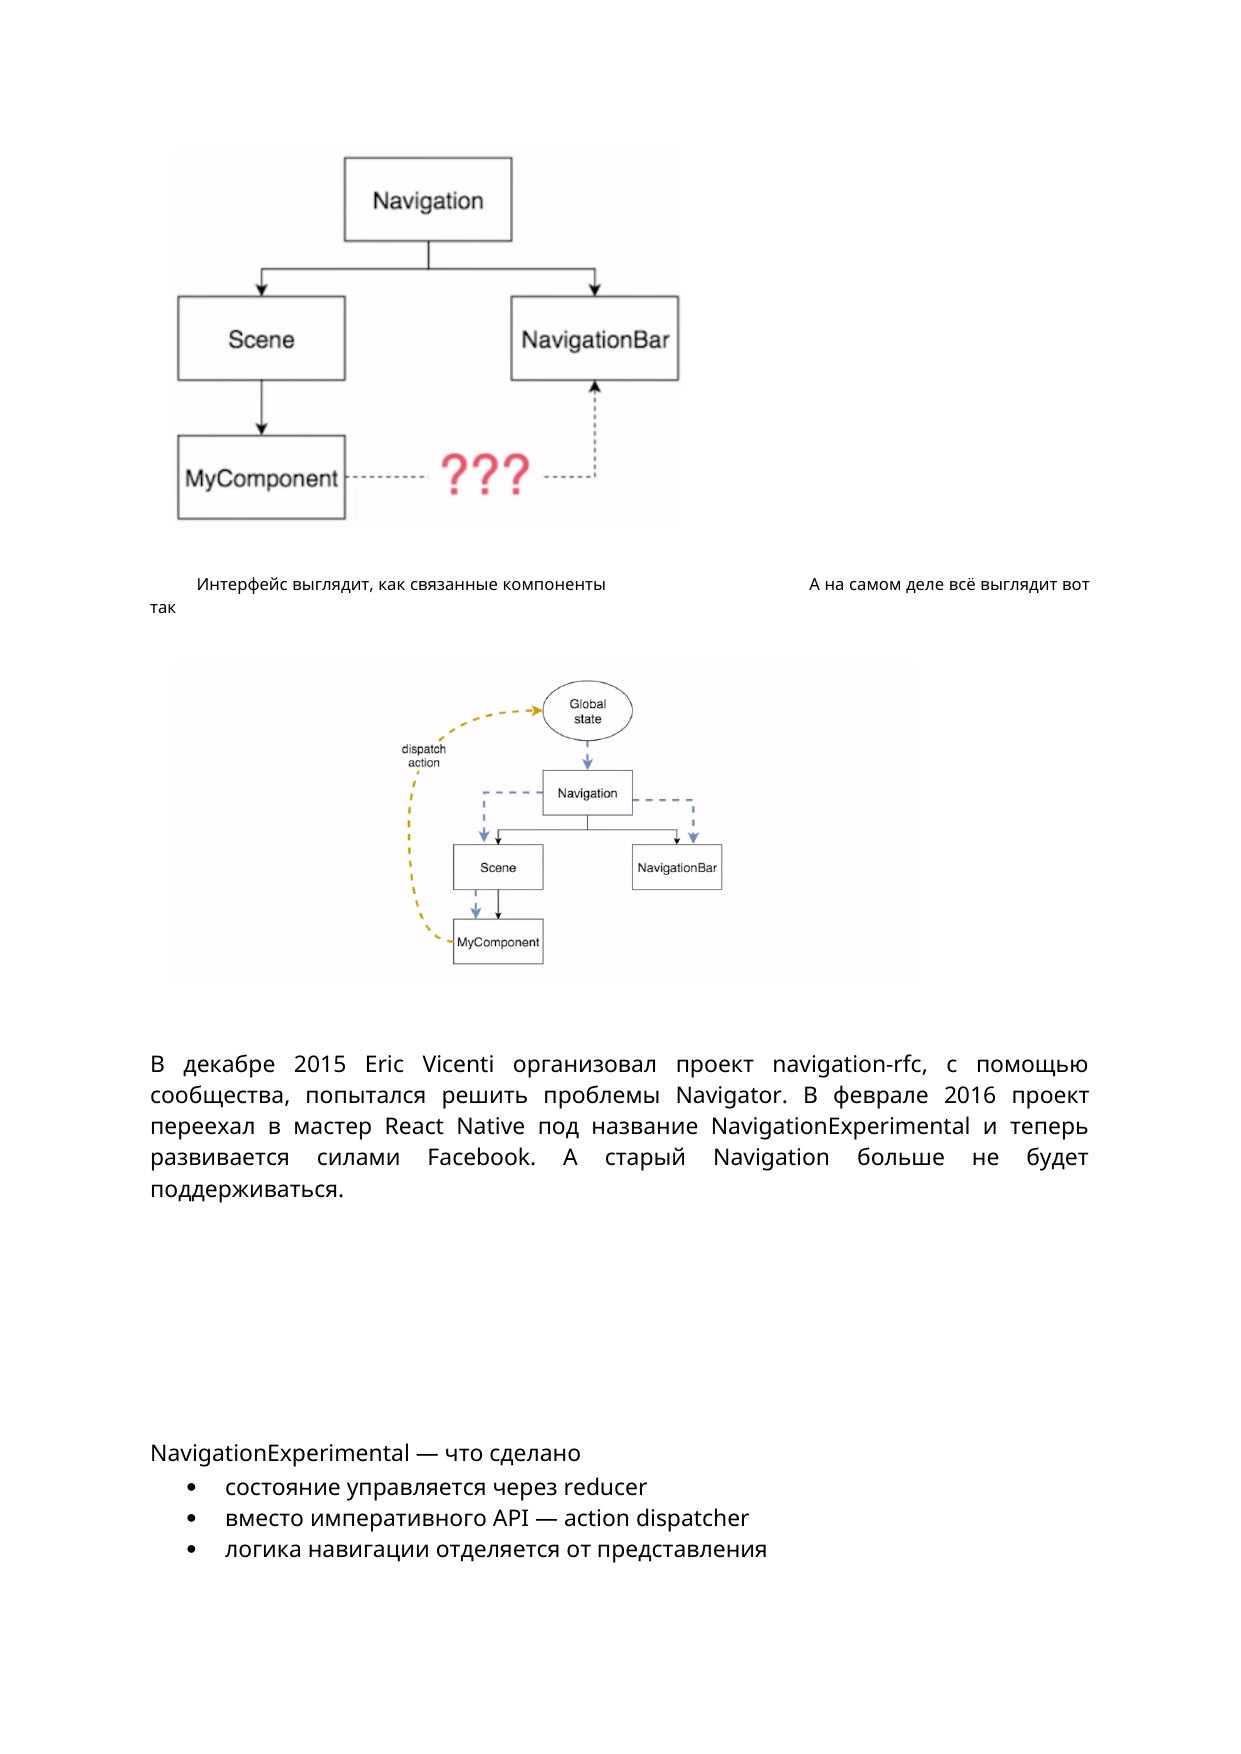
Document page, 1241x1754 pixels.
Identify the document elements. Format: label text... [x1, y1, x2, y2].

text В декабре 2015 Eric Vicenti организовал проект navigation-rfc, с помощью сообщества, попытался решить проблемы Navigator. В феврале 2016 проект переехал в мастер React Native под название NavigationExperimental и теперь развивается силами Facebook. А старый Navigation больше не будет поддерживаться. [150, 1048, 1090, 1204]
subtitle NavigationExperimental — что сделано [150, 1437, 1090, 1468]
picture [168, 662, 919, 983]
list логика навигации отделяется от представления [187, 1533, 1090, 1564]
picture [168, 150, 682, 528]
list состояние управляется через reducer [187, 1471, 1090, 1502]
list вместо императивного API — action dispatcher [187, 1502, 1090, 1533]
text Интерфейс выглядит, как связанные компоненты А на самом деле всё выглядит вот так [150, 573, 1090, 618]
